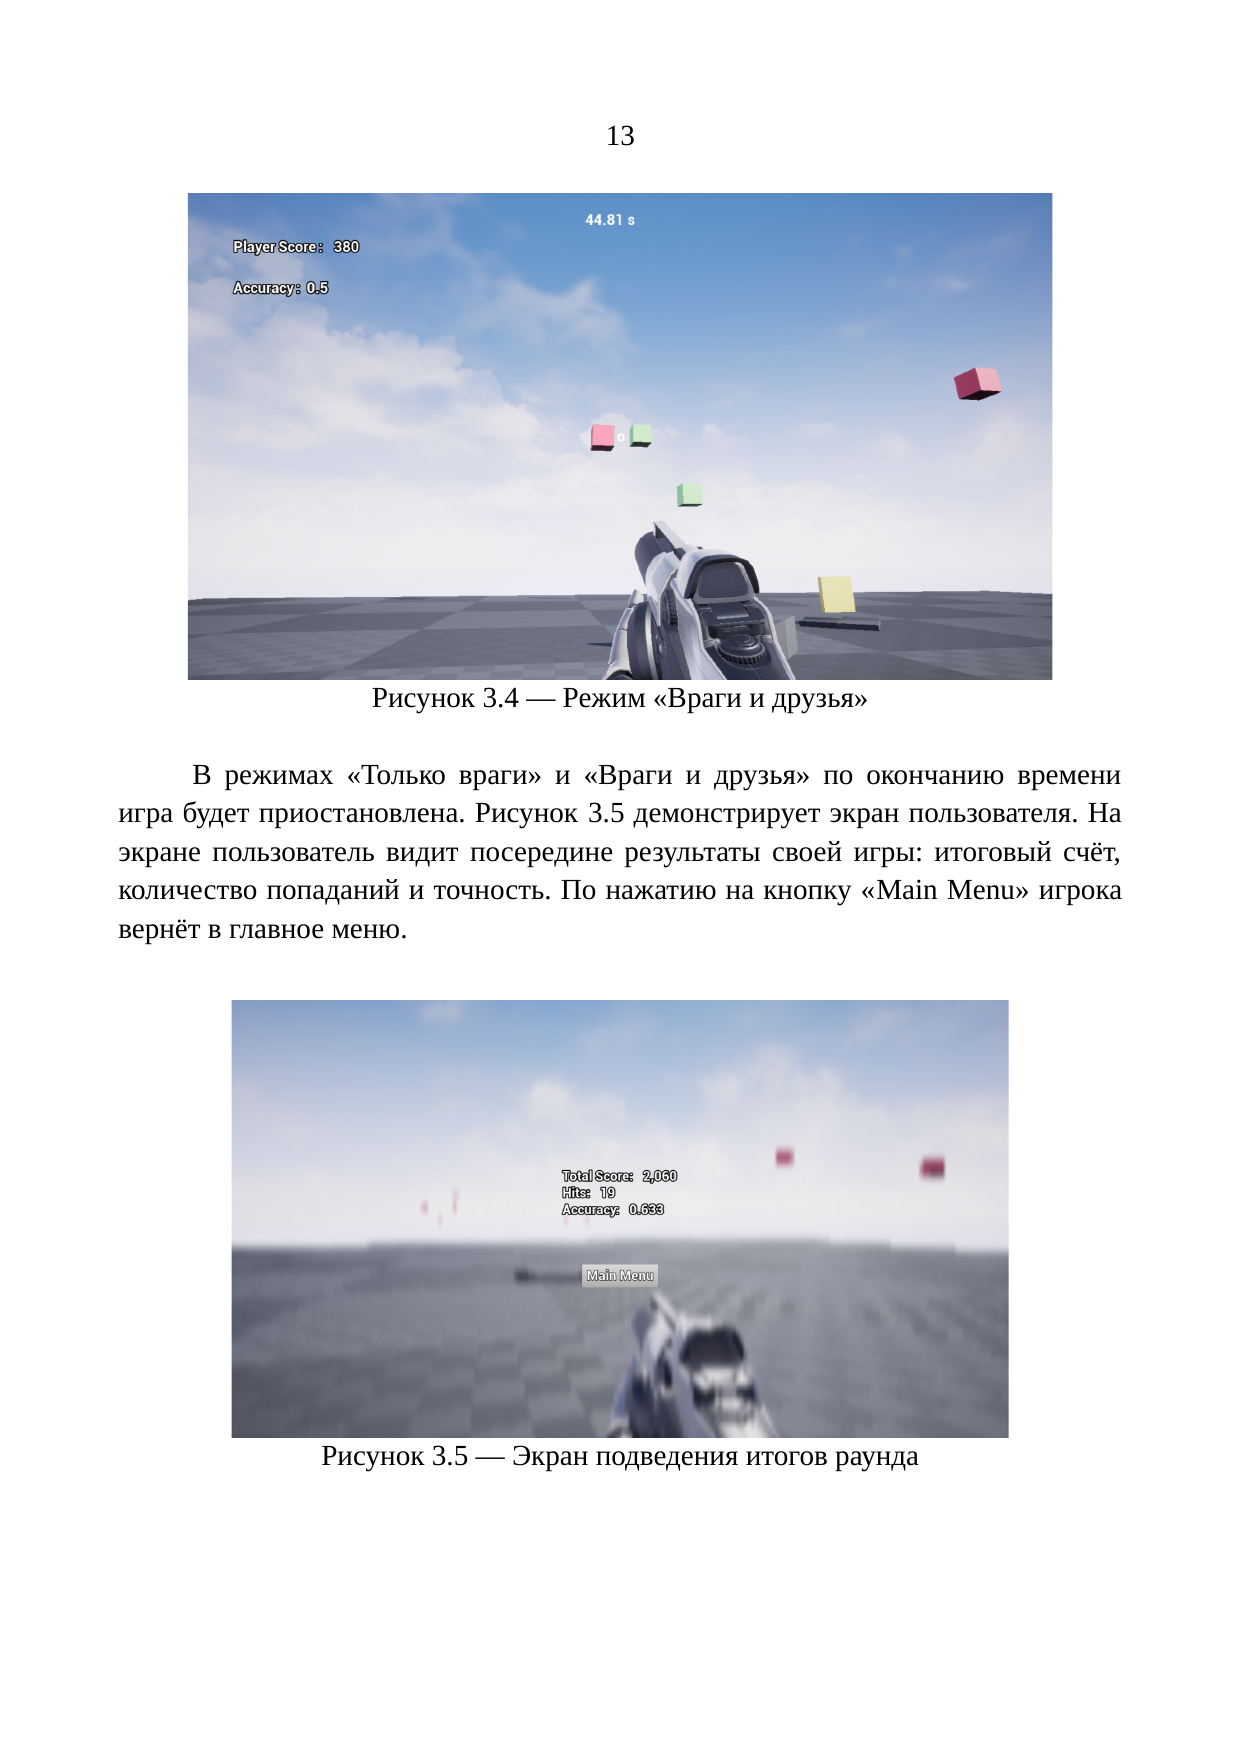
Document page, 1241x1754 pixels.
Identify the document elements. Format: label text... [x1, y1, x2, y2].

text Рисунок 3.4 — Режим «Враги и друзья» [155, 194, 1085, 713]
picture [231, 1000, 1009, 1438]
text В режимах «Только враги» и «Враги и друзья» по окончанию времени игра будет приостановлена. Рисунок 3.5 демонстрирует экран пользователя. На экране пользователь видит посередине результаты своей игры: итоговый счёт, количество попаданий и точность. По нажатию на кнопку «Main Menu» игрока вернёт в главное меню. [118, 757, 1122, 944]
picture [187, 193, 1053, 680]
text Рисунок 3.5 — Экран подведения итогов раунда [232, 1438, 1009, 1471]
